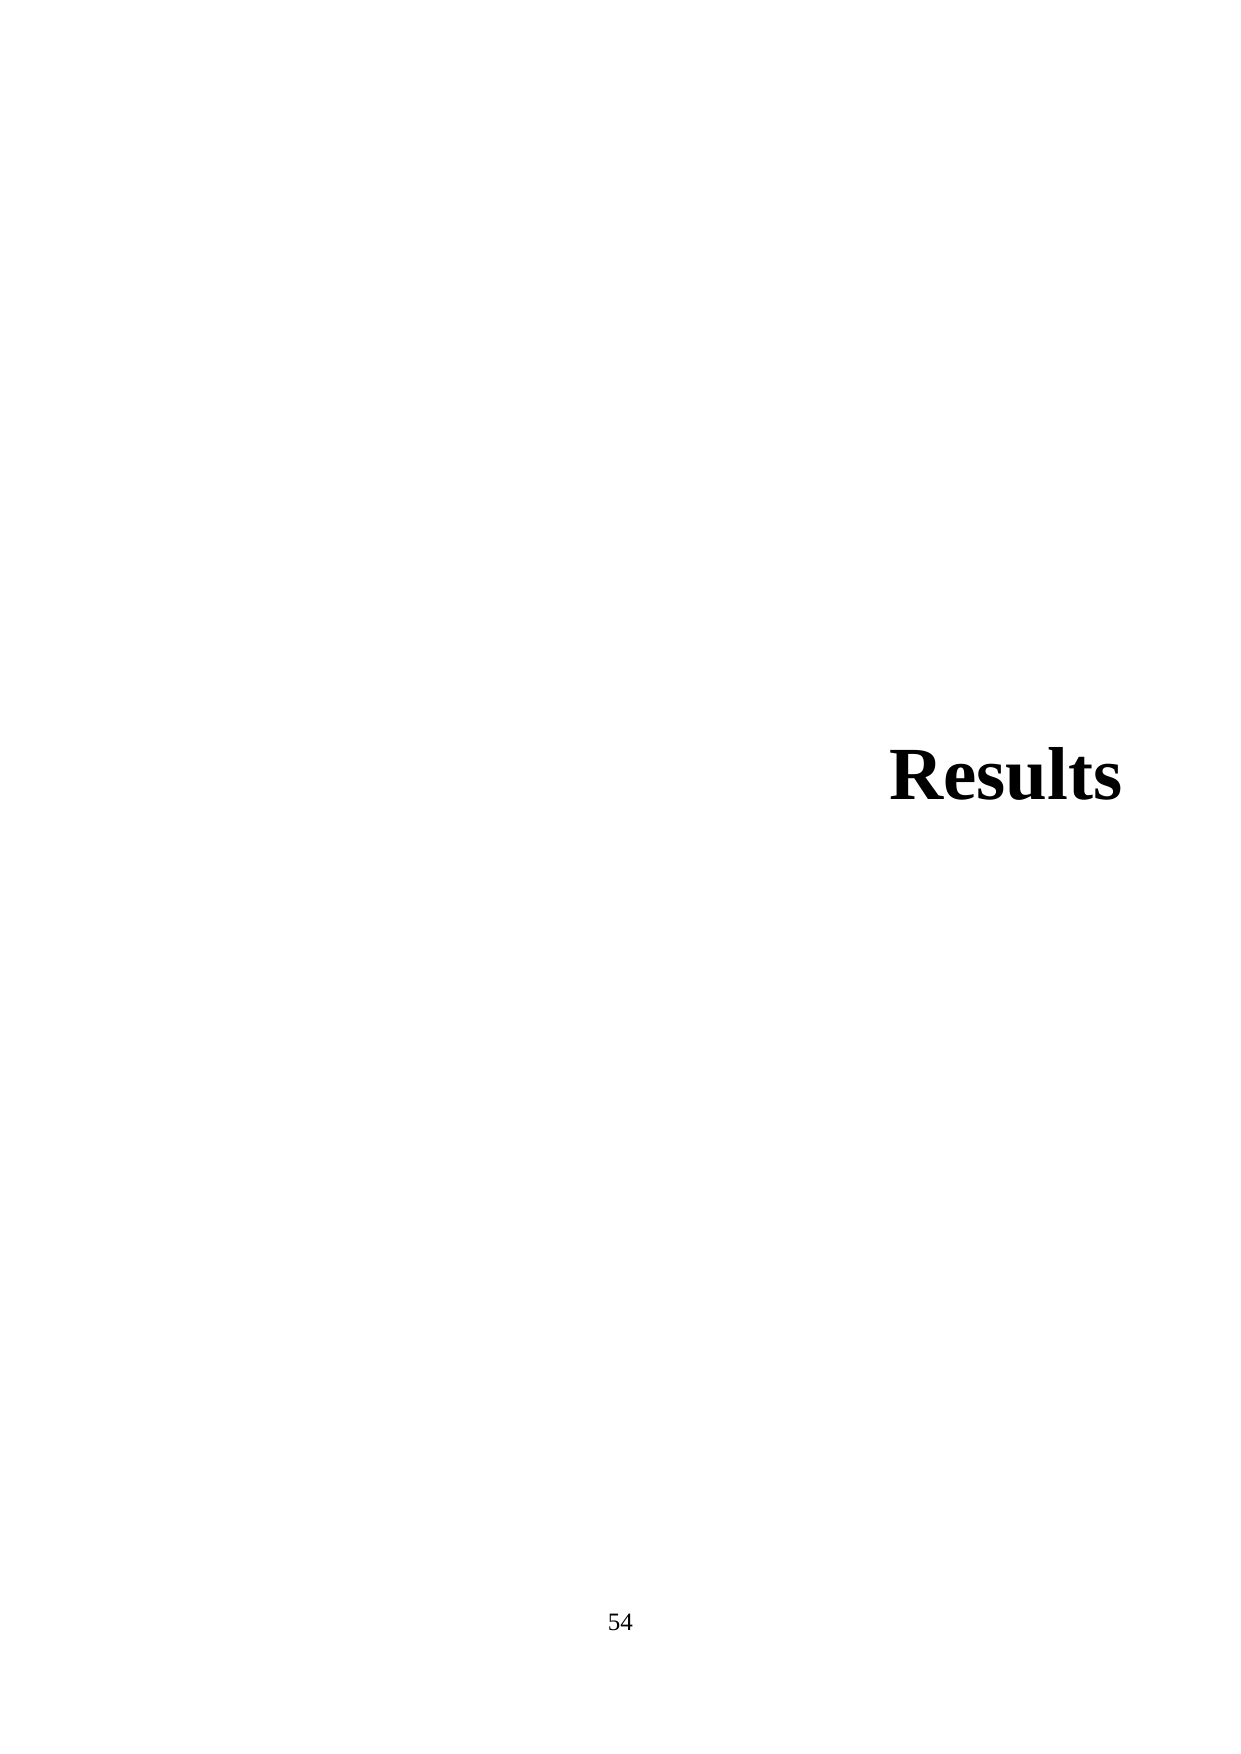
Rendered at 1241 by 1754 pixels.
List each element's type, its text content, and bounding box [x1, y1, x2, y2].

subtitle Results [118, 729, 1122, 815]
